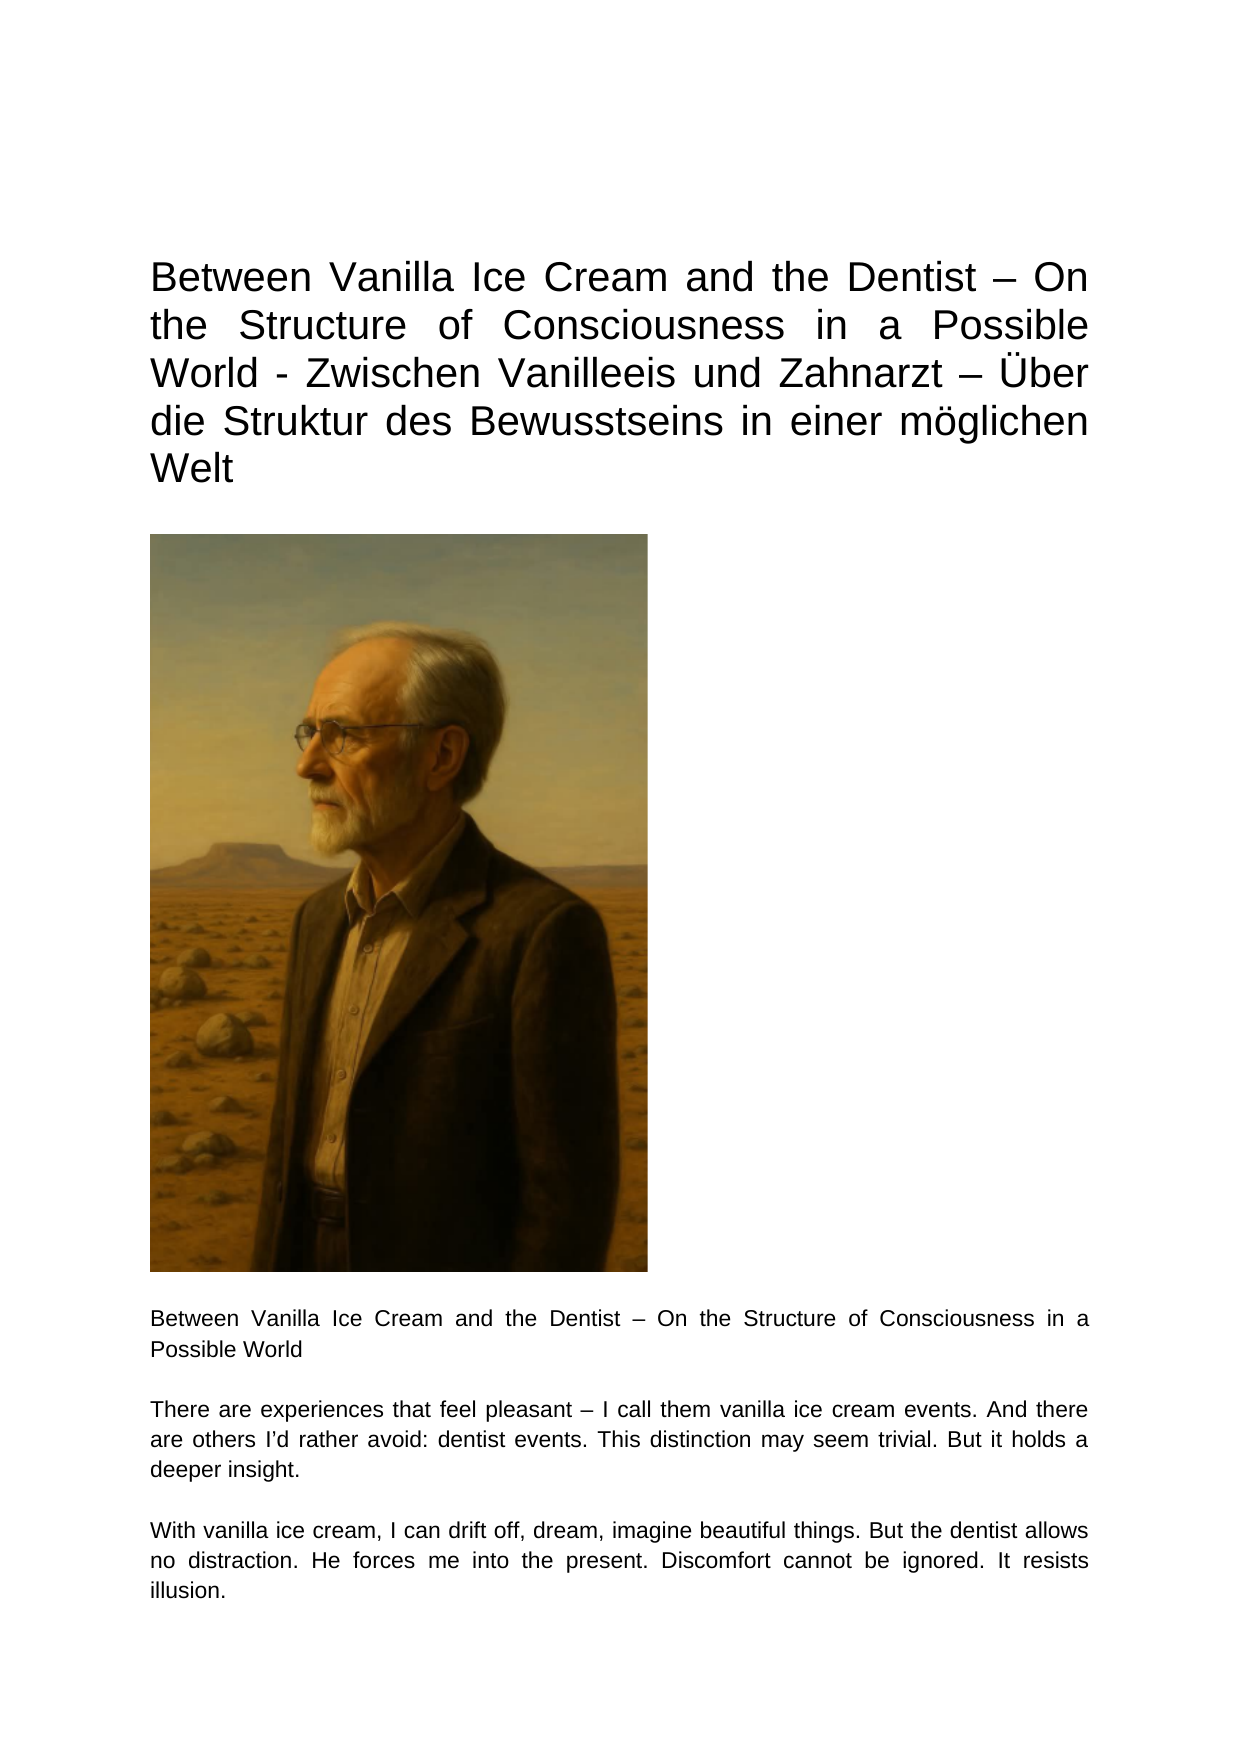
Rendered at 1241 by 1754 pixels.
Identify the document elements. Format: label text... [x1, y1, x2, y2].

subtitle Between Vanilla Ice Cream and the Dentist – On the Structure of Consciousness in a Possible World - Zwischen Vanilleeis und Zahnarzt – Über die Struktur des Bewusstseins in einer möglichen Welt [150, 252, 1090, 492]
picture [150, 534, 648, 1272]
text There are experiences that feel pleasant – I call them vanilla ice cream events. And there are others I’d rather avoid: dentist events. This distinction may seem trivial. But it holds a deeper insight. [150, 1396, 1090, 1483]
text Between Vanilla Ice Cream and the Dentist – On the Structure of Consciousness in a Possible World [150, 1305, 1090, 1362]
text With vanilla ice cream, I can drift off, dream, imagine beautiful things. But the dentist allows no distraction. He forces me into the present. Discomfort cannot be ignored. It resists illusion. [150, 1517, 1090, 1604]
